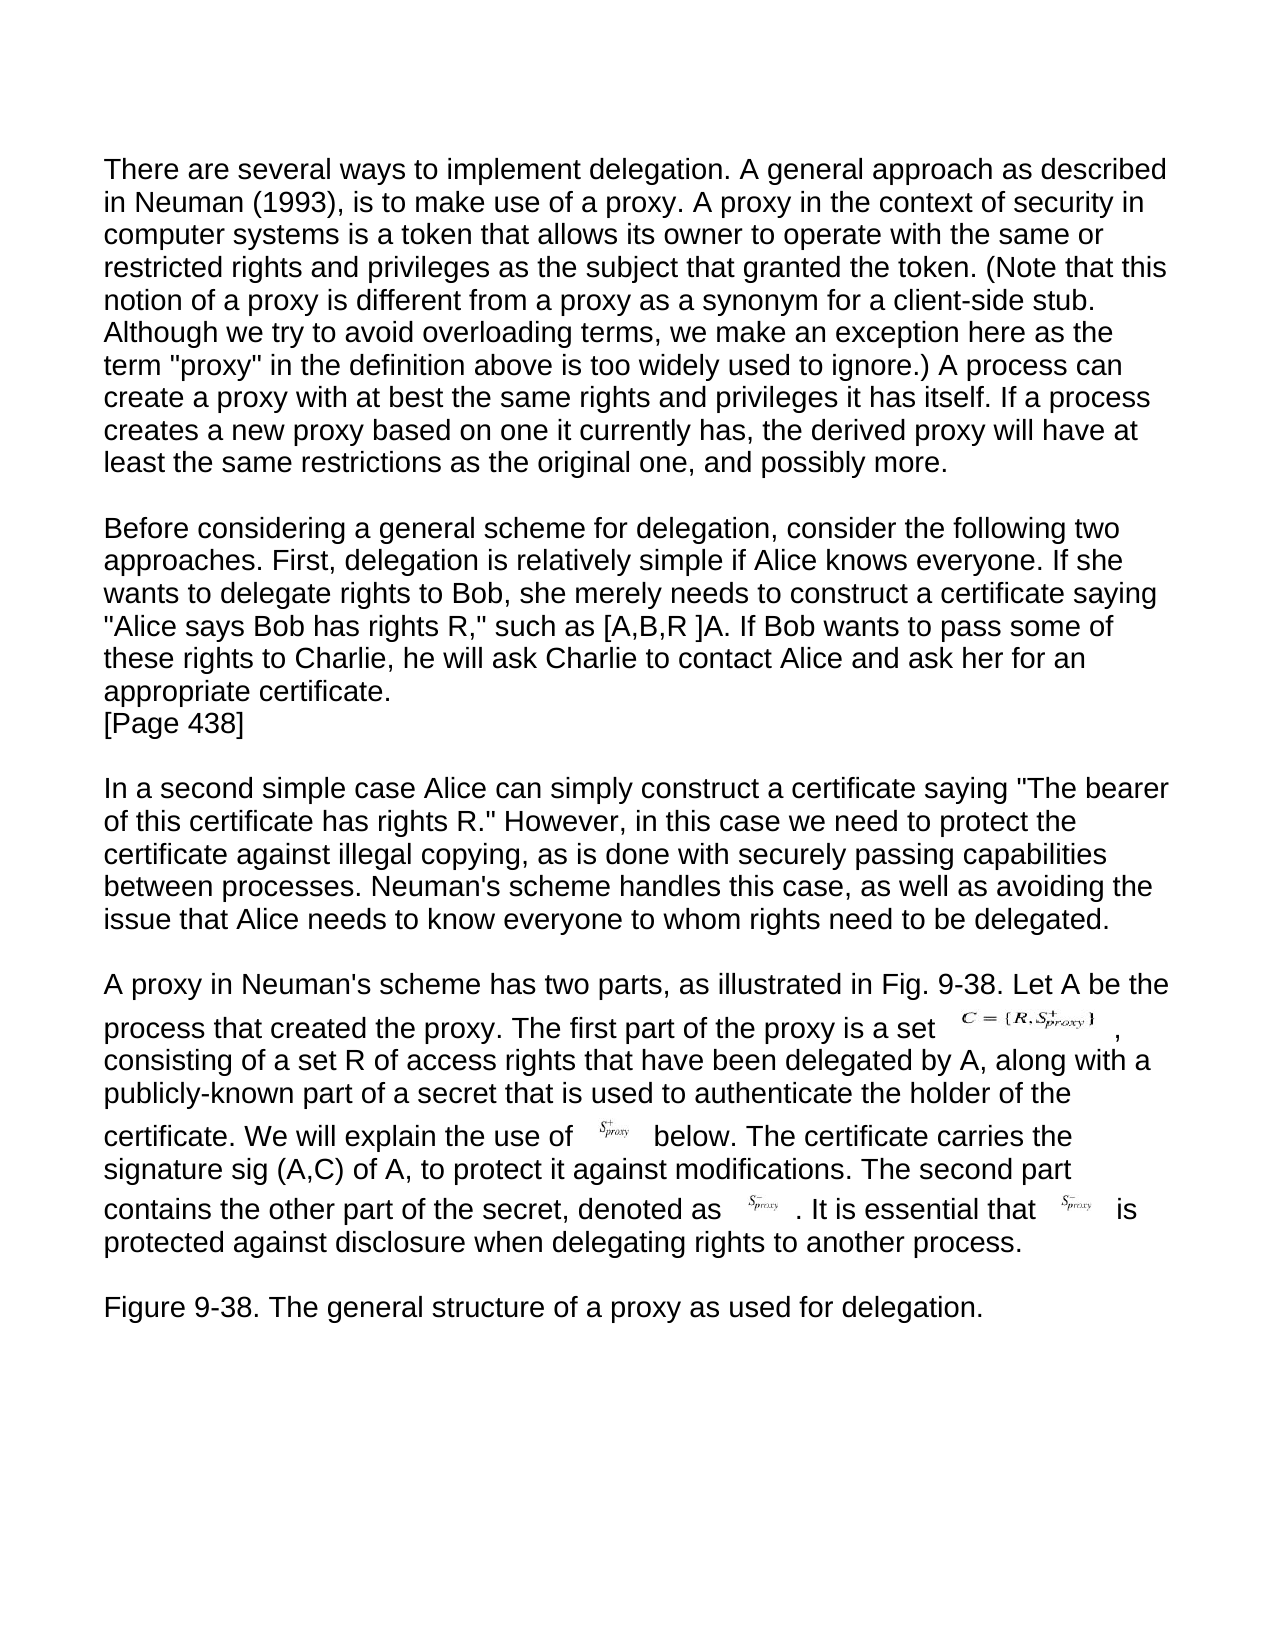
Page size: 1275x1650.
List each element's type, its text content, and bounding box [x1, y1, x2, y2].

picture [961, 1009, 1097, 1029]
text A proxy in Neuman's scheme has two parts, as illustrated in Fig. 9-38. Let A be the process that created the proxy. The first part of the proxy is a set , consisting of a set R of access rights that have been delegated by A, along with a publicly-known part of a secret that is used to authenticate the holder of the certificate. We will explain the use of below. The certificate carries the signature sig (A,C) of A, to protect it against modifications. The second part contains the other part of the secret, denoted as . It is essential that is protected against disclosure when delegating rights to another process. [103, 968, 1172, 1258]
text There are several ways to implement delegation. A general approach as described in Neuman (1993), is to make use of a proxy. A proxy in the context of security in computer systems is a token that allows its owner to operate with the same or restricted rights and privileges as the subject that granted the token. (Note that this notion of a proxy is different from a proxy as a synonym for a client-side stub. Although we try to avoid overloading terms, we make an exception here as the term "proxy" in the definition above is too widely used to ignore.) A process can create a proxy with at best the same rights and privileges it has itself. If a process creates a new proxy based on one it currently has, the derived proxy will have at least the same restrictions as the original one, and possibly more. [103, 153, 1172, 479]
picture [598, 1118, 629, 1138]
picture [747, 1194, 778, 1211]
text [Page 438] [103, 707, 1172, 740]
text Before considering a general scheme for delegation, consider the following two approaches. First, delegation is relatively simple if Alice knows everyone. If she wants to delegate rights to Bob, she merely needs to construct a certificate saying "Alice says Bob has rights R," such as [A,B,R ]A. If Bob wants to pass some of these rights to Charlie, he will ask Charlie to contact Alice and ask her for an appropriate certificate. [103, 512, 1172, 707]
text Figure 9-38. The general structure of a proxy as used for delegation. [103, 1291, 1172, 1323]
picture [1060, 1194, 1092, 1211]
text In a second simple case Alice can simply construct a certificate saying "The bearer of this certificate has rights R." However, in this case we need to protect the certificate against illegal copying, as is done with securely passing capabilities between processes. Neuman's scheme handles this case, as well as avoiding the issue that Alice needs to know everyone to whom rights need to be delegated. [103, 772, 1172, 936]
